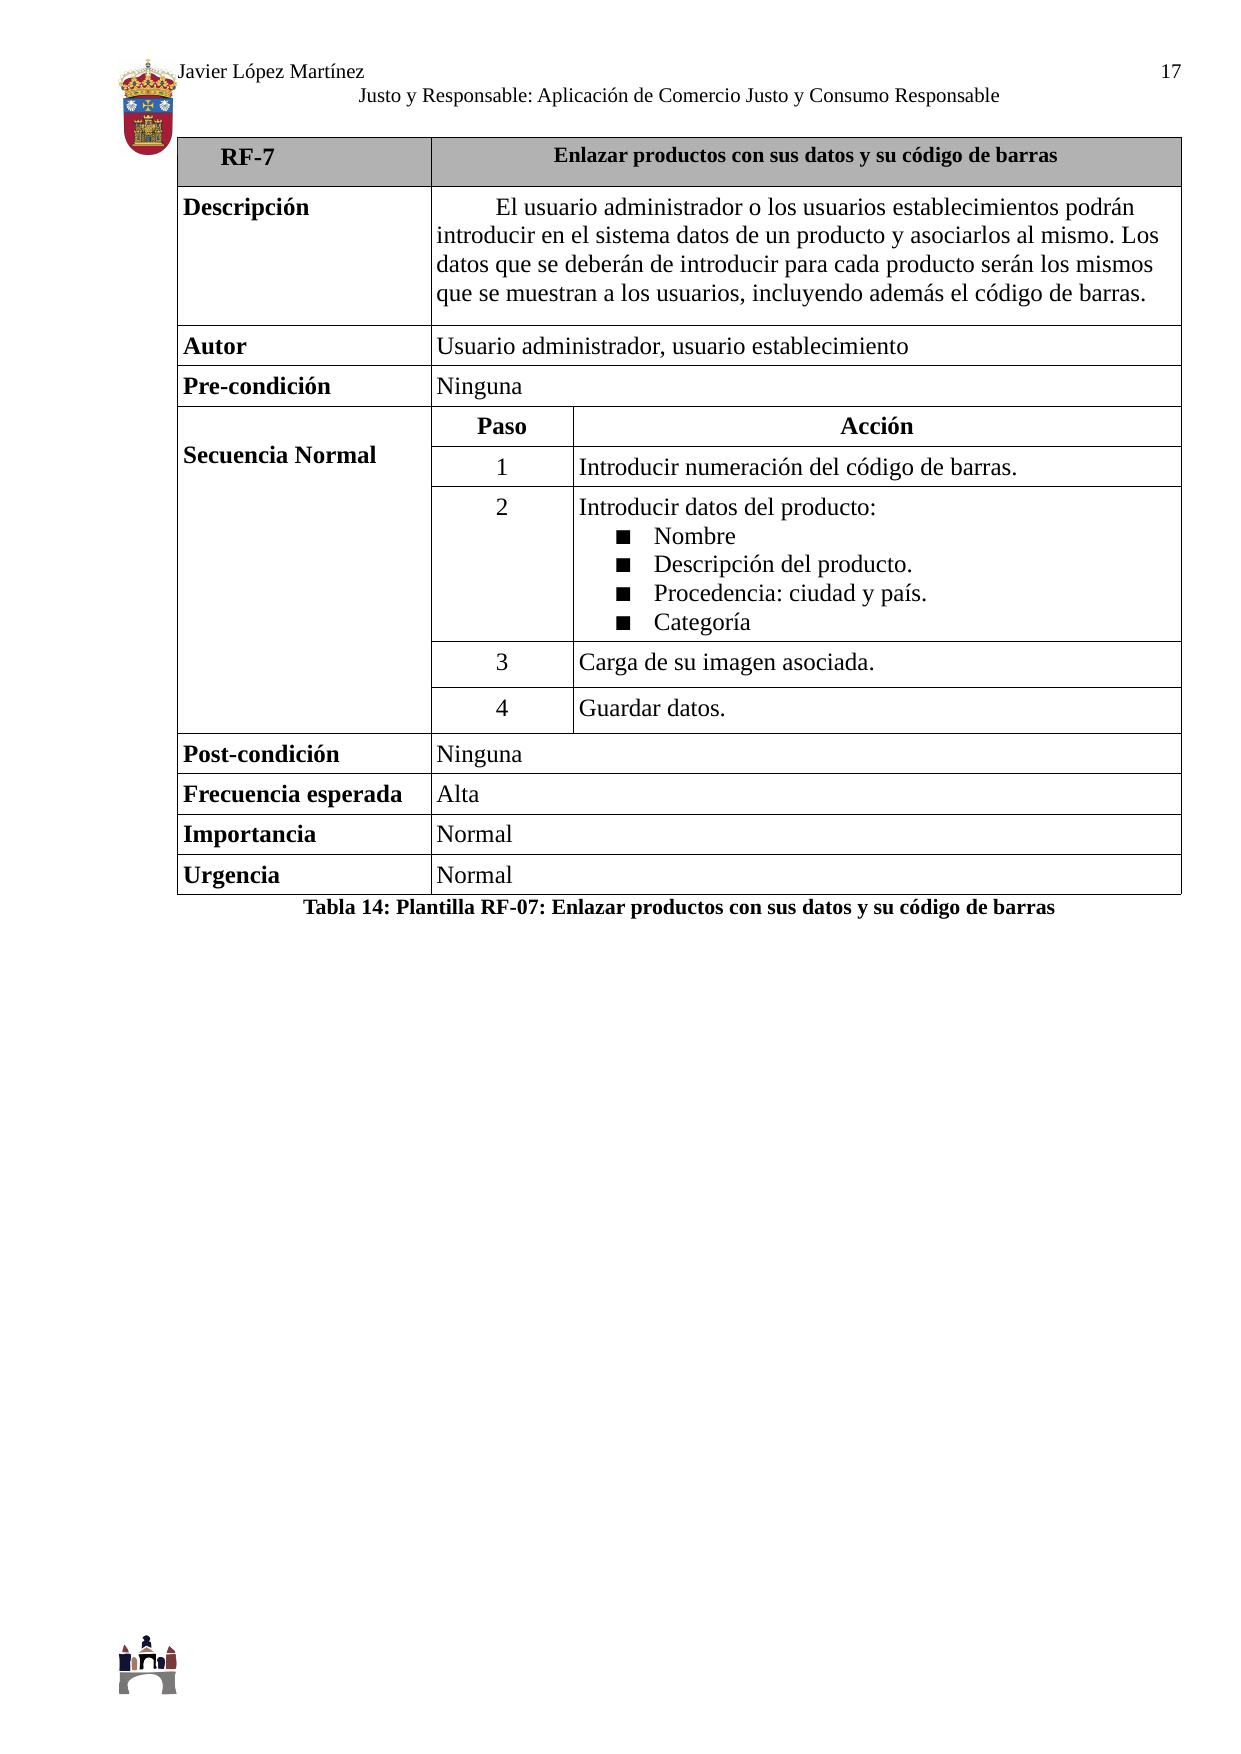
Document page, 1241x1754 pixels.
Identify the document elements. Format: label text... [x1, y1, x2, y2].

table_cell Guardar datos. [574, 688, 1181, 733]
table_cell Acción [574, 407, 1181, 446]
table_cell Frecuencia esperada [178, 774, 431, 813]
picture [118, 59, 178, 155]
table_cell 4 [432, 688, 573, 733]
table_cell 1 [432, 447, 573, 486]
table_cell Paso [432, 407, 573, 446]
table_cell 3 [432, 642, 573, 687]
table_cell Alta [432, 774, 1181, 813]
table_header Enlazar productos con sus datos y su código de barras [432, 138, 1181, 186]
table_header [178, 138, 431, 186]
table_cell Introducir numeración del código de barras. [574, 447, 1181, 486]
picture [118, 1634, 178, 1695]
table_cell Urgencia [178, 855, 431, 894]
text Tabla 14: Plantilla RF-07: Enlazar productos con sus datos y su código de barras [177, 895, 1181, 919]
table_cell Pre-condición [178, 366, 431, 406]
table_cell Normal [432, 815, 1181, 854]
table_cell Introducir datos del producto: Nombre Descripción del producto. Procedencia: ciudad y país. Categoría [574, 487, 1181, 641]
table_cell Normal [432, 855, 1181, 894]
table_cell 2 [432, 487, 573, 641]
table_cell Ninguna [432, 366, 1181, 406]
table_cell Ninguna [432, 734, 1181, 773]
table_cell Secuencia Normal [178, 407, 431, 733]
table_cell El usuario administrador o los usuarios establecimientos podrán introducir en el sistema datos de un producto y asociarlos al mismo. Los datos que se deberán de introducir para cada producto serán los mismos que se muestran a los usuarios, incluyendo además el código de barras. [432, 187, 1181, 325]
table_cell Usuario administrador, usuario establecimiento [432, 326, 1181, 365]
table_cell Carga de su imagen asociada. [574, 642, 1181, 687]
table_cell Post-condición [178, 734, 431, 773]
table_cell Autor [178, 326, 431, 365]
table_cell Importancia [178, 815, 431, 854]
table_cell Descripción [178, 187, 431, 325]
